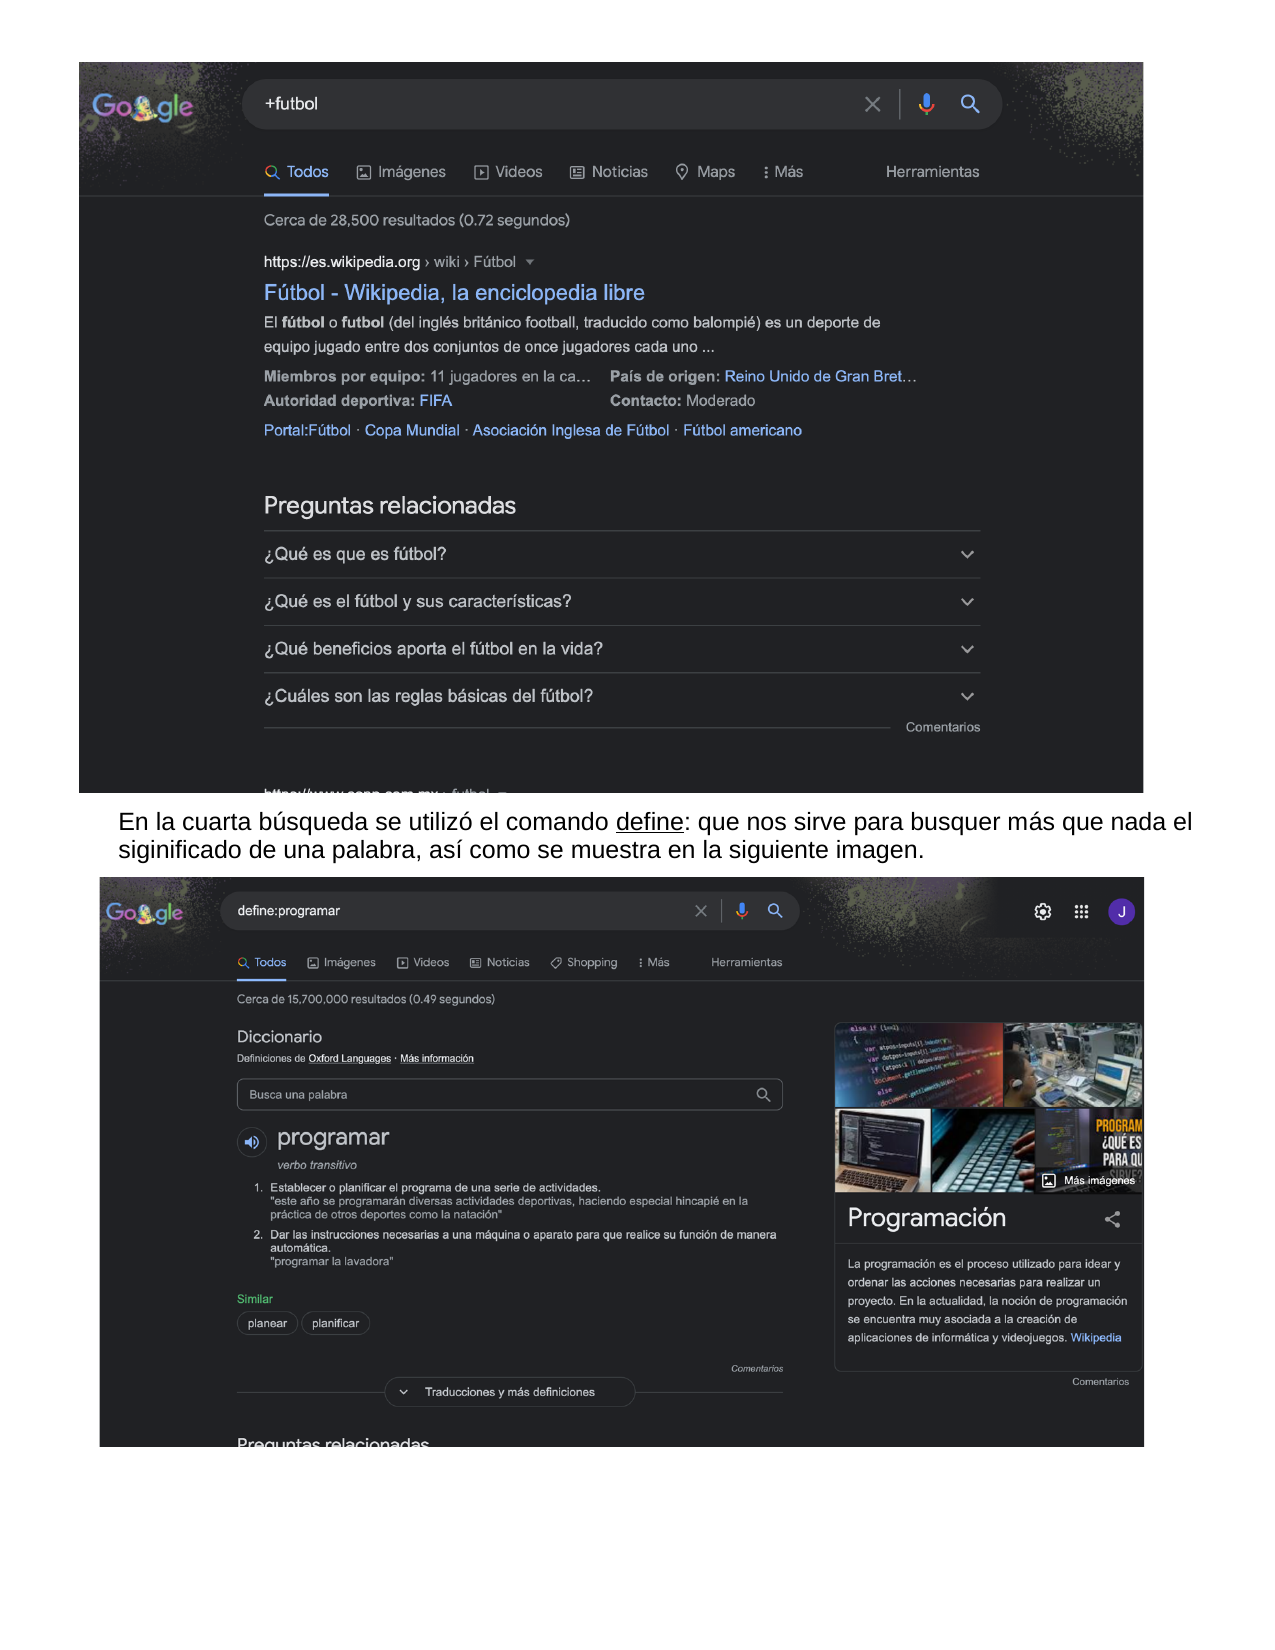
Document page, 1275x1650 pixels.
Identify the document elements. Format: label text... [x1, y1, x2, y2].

text En la cuarta búsqueda se utilizó el comando define: que nos sirve para busquer más que nada el siginificado de una palabra, así como se muestra en la siguiente imagen. [118, 807, 1205, 864]
